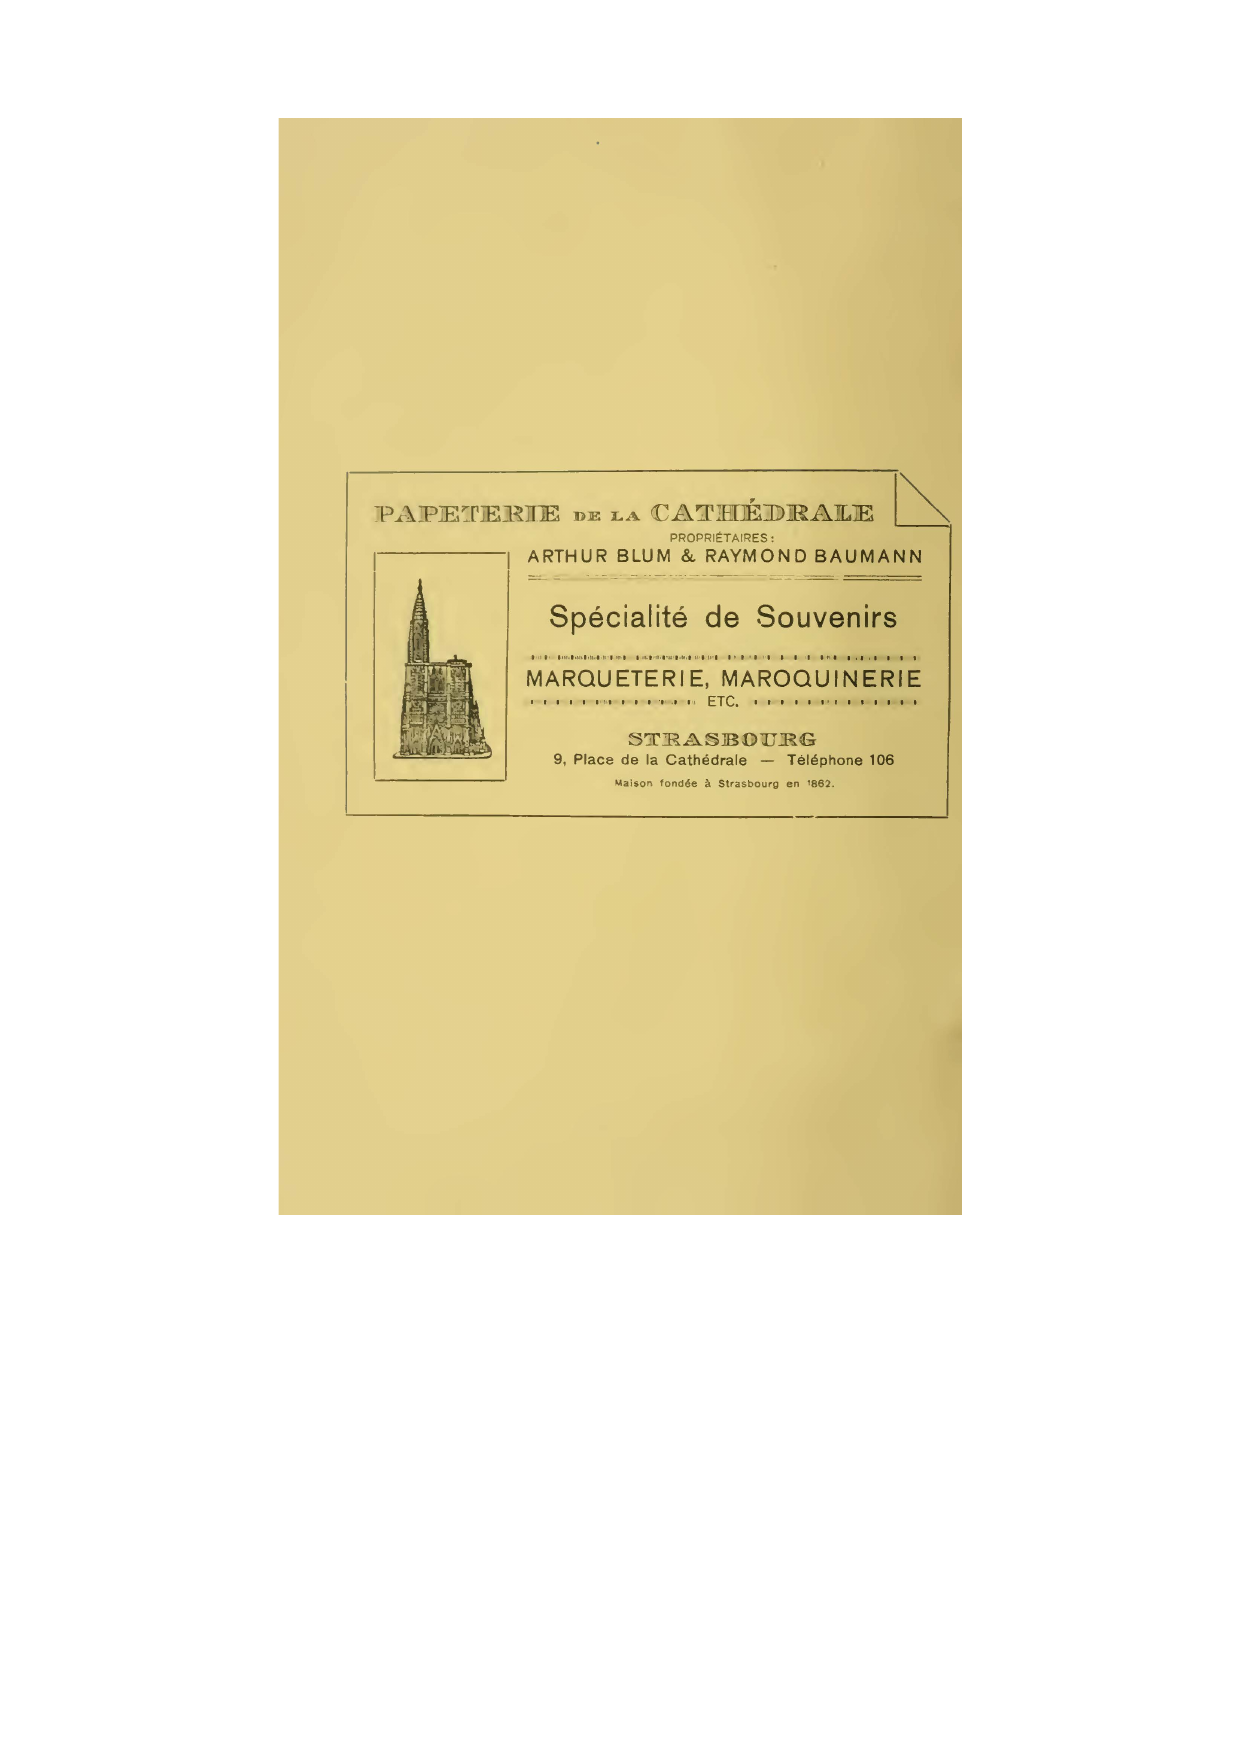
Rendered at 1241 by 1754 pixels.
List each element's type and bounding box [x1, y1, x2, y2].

picture [278, 118, 962, 1215]
